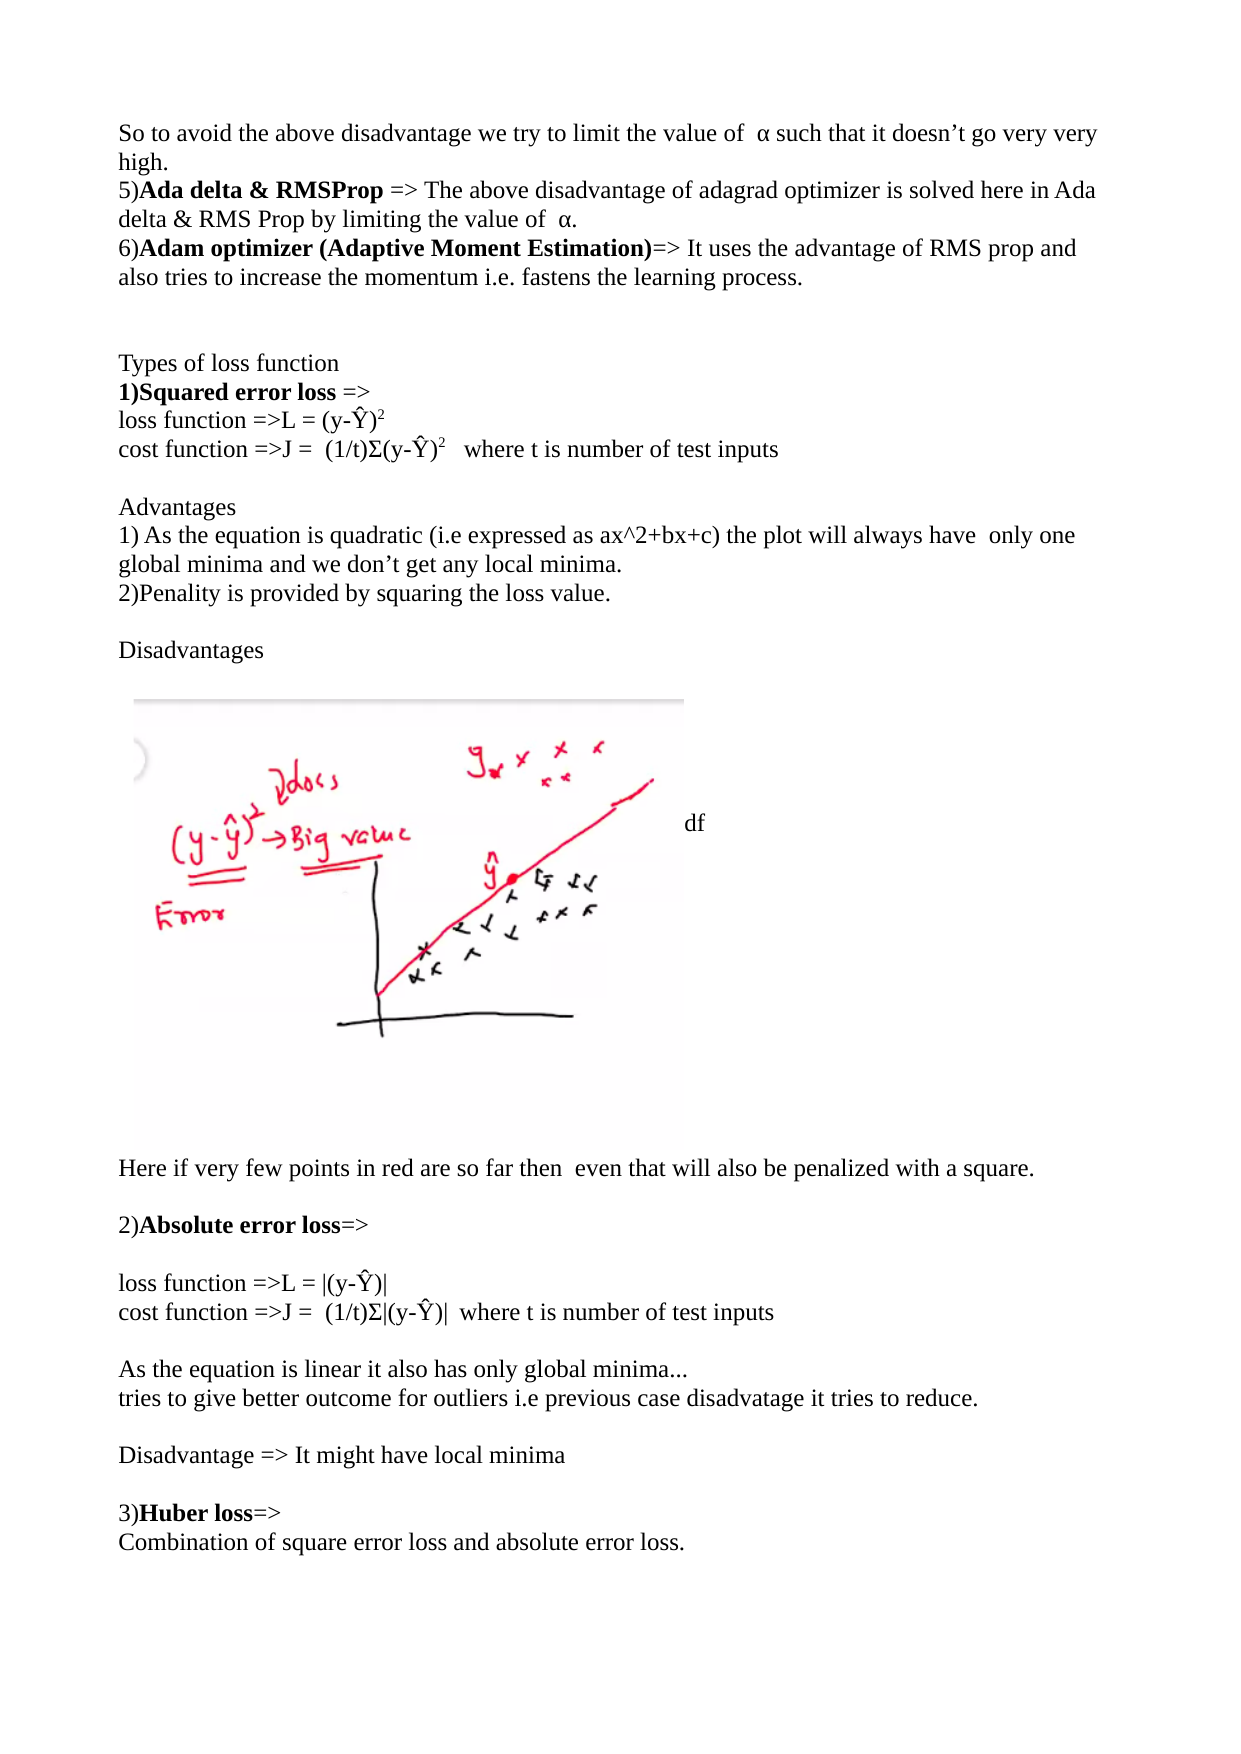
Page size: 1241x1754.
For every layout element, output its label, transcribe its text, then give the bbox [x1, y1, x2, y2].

text tries to give better outcome for outliers i.e previous case disadvatage it tries to reduce. [118, 1383, 1122, 1412]
text 6)Adam optimizer (Adaptive Moment Estimation)=> It uses the advantage of RMS prop and also tries to increase the momentum i.e. fastens the learning process. [118, 233, 1122, 291]
text loss function =>L = |(y-Ŷ)| [118, 1268, 1122, 1297]
text cost function =>J = (1/t)Σ(y-Ŷ)2 where t is number of test inputs [118, 434, 1122, 463]
text df [243, 808, 1122, 837]
text [118, 808, 133, 837]
text 1) As the equation is quadratic (i.e expressed as ax^2+bx+c) the plot will always have only one global minima and we don’t get any local minima. [118, 521, 1122, 578]
text As the equation is linear it also has only global minima... [118, 1354, 1122, 1383]
picture [133, 699, 243, 1150]
text Advantages [118, 492, 1122, 521]
text loss function =>L = (y-Ŷ)2 [118, 406, 1122, 434]
text 5)Ada delta & RMSProp => The above disadvantage of adagrad optimizer is solved here in Ada delta & RMS Prop by limiting the value of α. [118, 176, 1122, 233]
text 2)Penality is provided by squaring the loss value. [118, 578, 1122, 607]
text cost function =>J = (1/t)Σ|(y-Ŷ)| where t is number of test inputs [118, 1297, 1122, 1326]
text Disadvantages [118, 636, 1122, 664]
text Here if very few points in red are so far then even that will also be penalized with a square. [118, 1153, 1122, 1182]
text Types of loss function [118, 348, 1122, 377]
text Disadvantage => It might have local minima [118, 1441, 1122, 1469]
text So to avoid the above disadvantage we try to limit the value of α such that it doesn’t go very very high. [118, 118, 1122, 176]
text Combination of square error loss and absolute error loss. [118, 1527, 1122, 1556]
text 3)Huber loss=> [118, 1498, 1122, 1527]
text 1)Squared error loss => [118, 377, 1122, 406]
text 2)Absolute error loss=> [118, 1211, 1122, 1239]
